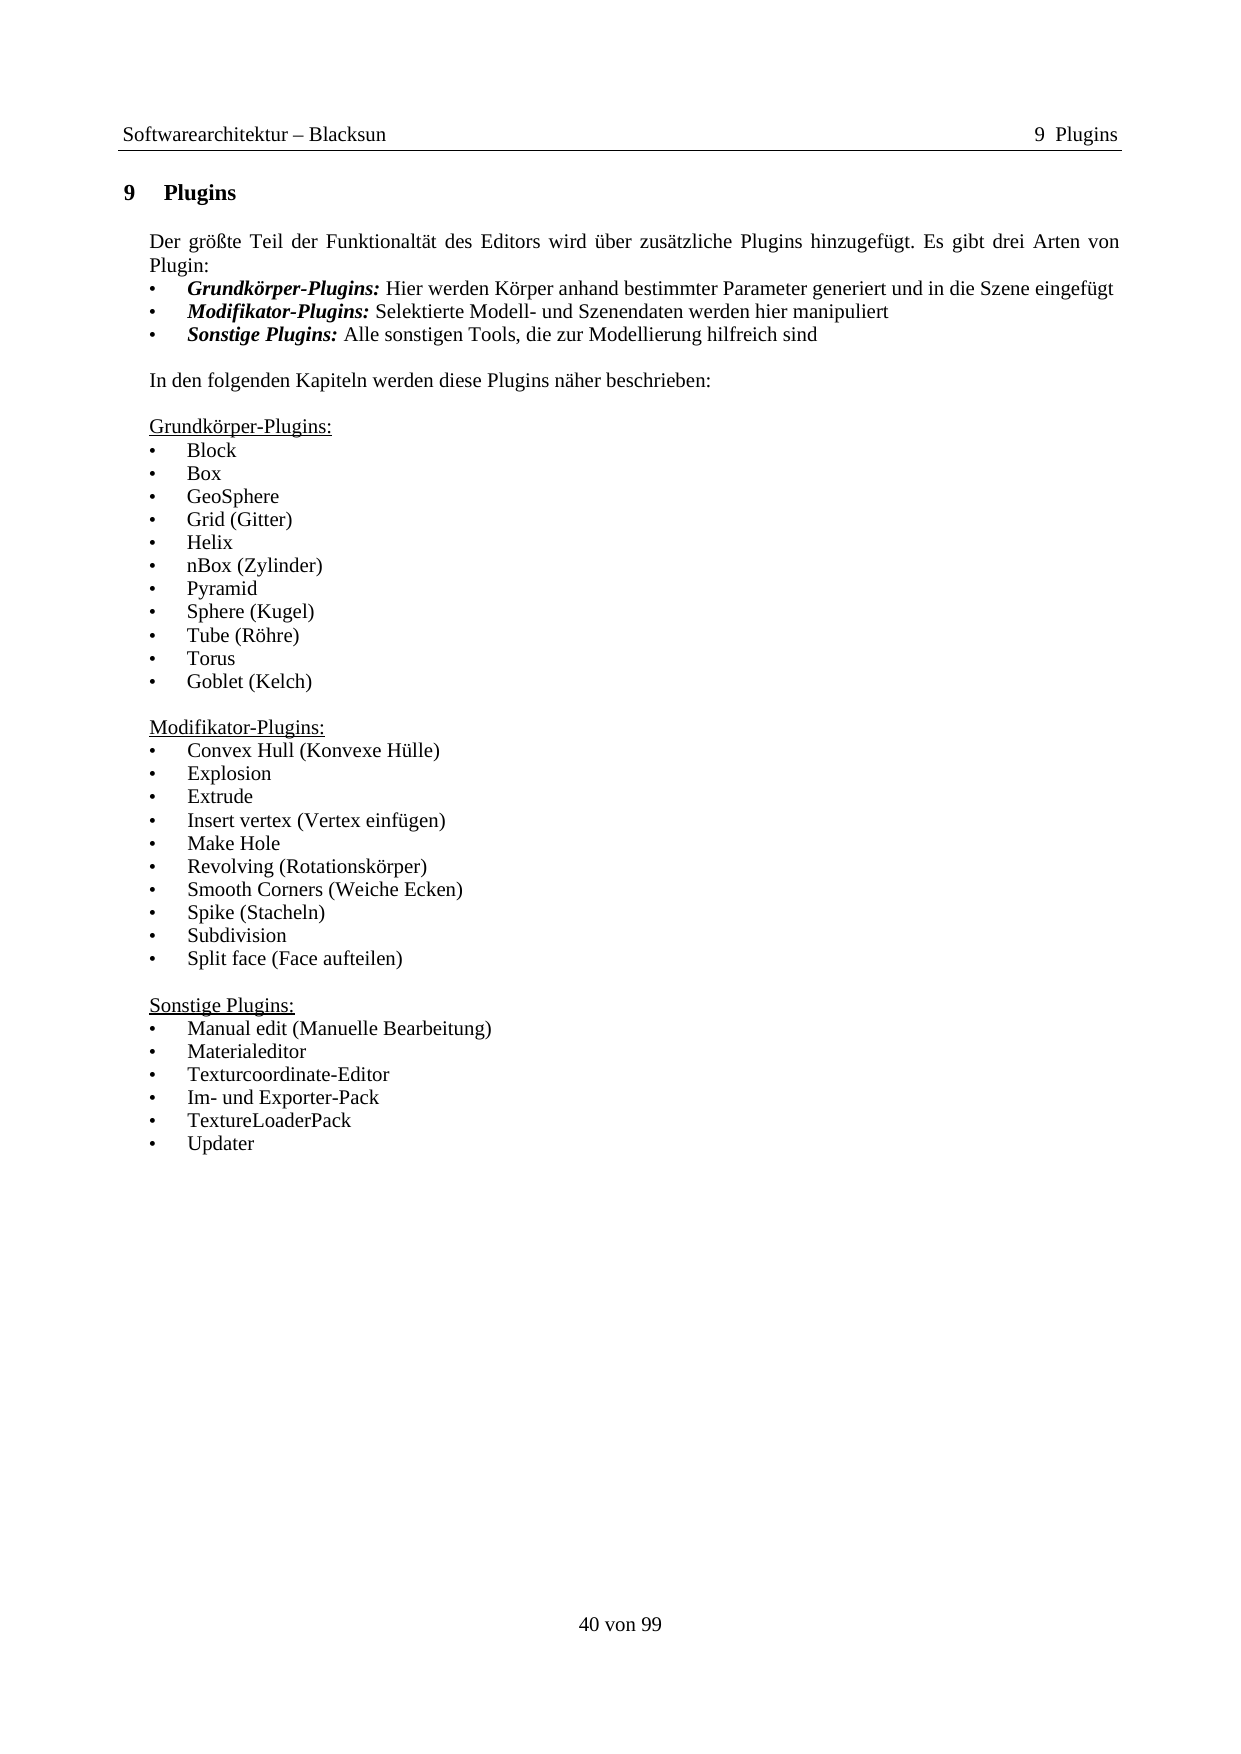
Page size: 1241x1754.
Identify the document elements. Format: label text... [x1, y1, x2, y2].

list Updater [149, 1132, 1122, 1155]
list Revolving (Rotationskörper) [149, 855, 1122, 878]
list Sonstige Plugins: Alle sonstigen Tools, die zur Modellierung hilfreich sind [149, 323, 1122, 346]
list Goblet (Kelch) [149, 670, 1122, 693]
list Insert vertex (Vertex einfügen) [149, 808, 1122, 832]
text Grundkörper-Plugins: [149, 415, 1122, 438]
list Texturcoordinate-Editor [149, 1063, 1122, 1086]
text Der größte Teil der Funktionaltät des Editors wird über zusätzliche Plugins hinzugefügt. Es gibt drei Arten von Plugin: [149, 230, 1122, 277]
list Torus [149, 647, 1122, 670]
list Grundkörper-Plugins: Hier werden Körper anhand bestimmter Parameter generiert und in die Szene eingefügt [149, 277, 1122, 300]
list GeoSphere [149, 485, 1122, 508]
list TextureLoaderPack [149, 1109, 1122, 1132]
list nBox (Zylinder) [149, 554, 1122, 577]
list Modifikator-Plugins: Selektierte Modell- und Szenendaten werden hier manipuliert [149, 300, 1122, 323]
list Manual edit (Manuelle Bearbeitung) [149, 1017, 1122, 1040]
list Spike (Stacheln) [149, 901, 1122, 924]
subtitle Plugins [118, 179, 1122, 205]
list Im- und Exporter-Pack [149, 1086, 1122, 1109]
list Block [149, 438, 1122, 462]
list Box [149, 462, 1122, 485]
list Subdivision [149, 924, 1122, 947]
list Split face (Face aufteilen) [149, 947, 1122, 970]
list Sphere (Kugel) [149, 600, 1122, 623]
list Smooth Corners (Weiche Ecken) [149, 878, 1122, 901]
list Pyramid [149, 577, 1122, 600]
list Helix [149, 531, 1122, 554]
list Materialeditor [149, 1040, 1122, 1063]
list Extrude [149, 785, 1122, 808]
list Tube (Röhre) [149, 623, 1122, 647]
list Convex Hull (Konvexe Hülle) [149, 739, 1122, 762]
list Explosion [149, 762, 1122, 785]
list Grid (Gitter) [149, 508, 1122, 531]
text In den folgenden Kapiteln werden diese Plugins näher beschrieben: [149, 369, 1122, 392]
text Sonstige Plugins: [149, 993, 1122, 1017]
text Modifikator-Plugins: [149, 716, 1122, 739]
list Make Hole [149, 832, 1122, 855]
